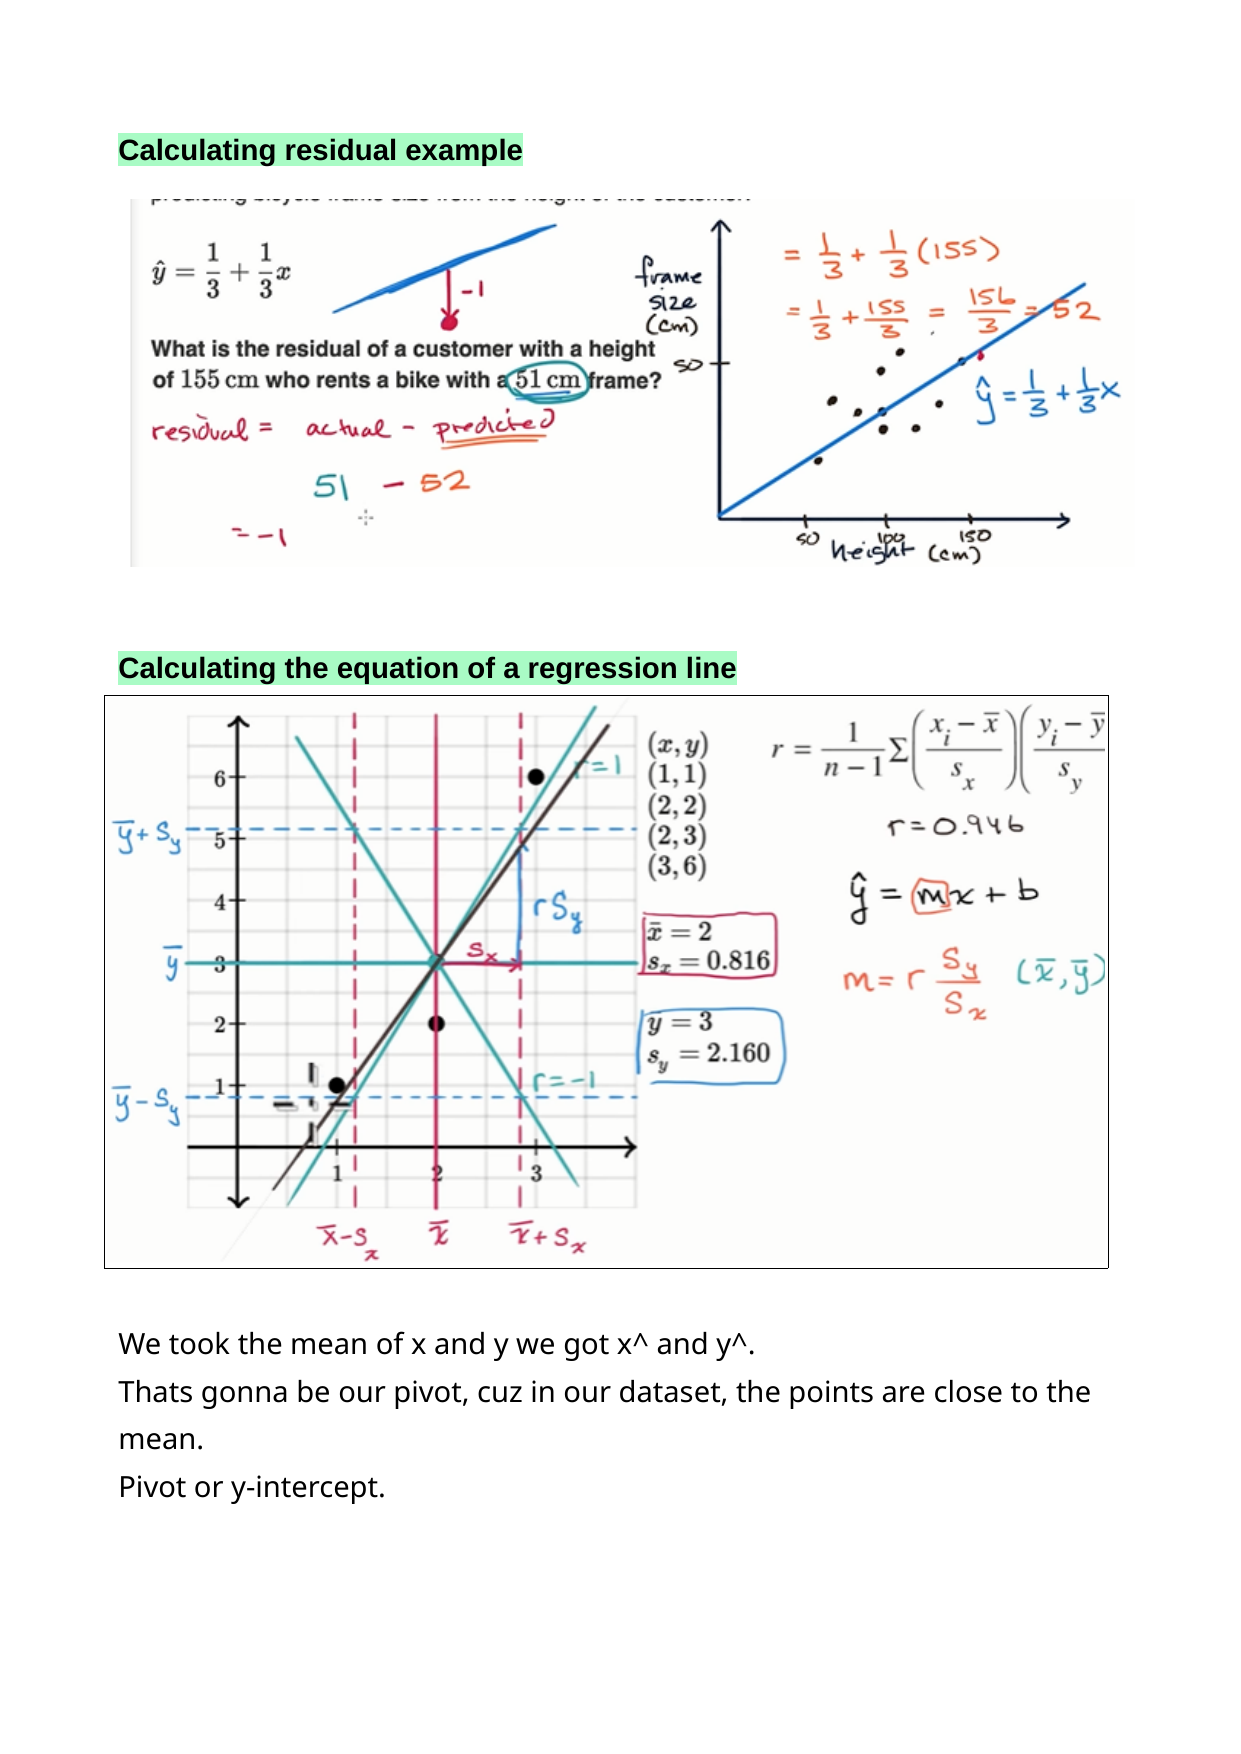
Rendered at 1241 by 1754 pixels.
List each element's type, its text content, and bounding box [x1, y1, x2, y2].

subtitle Calculating the equation of a regression line [737, 651, 1122, 685]
picture [130, 199, 1135, 567]
text We took the mean of x and y we got x^ and y^. [118, 1323, 1122, 1363]
text Pivot or y-intercept. [118, 1466, 1122, 1506]
text Thats gonna be our pivot, cuz in our dataset, the points are close to the mean. [118, 1371, 1122, 1458]
subtitle Calculating residual example [523, 133, 1122, 166]
picture [107, 697, 1105, 1265]
